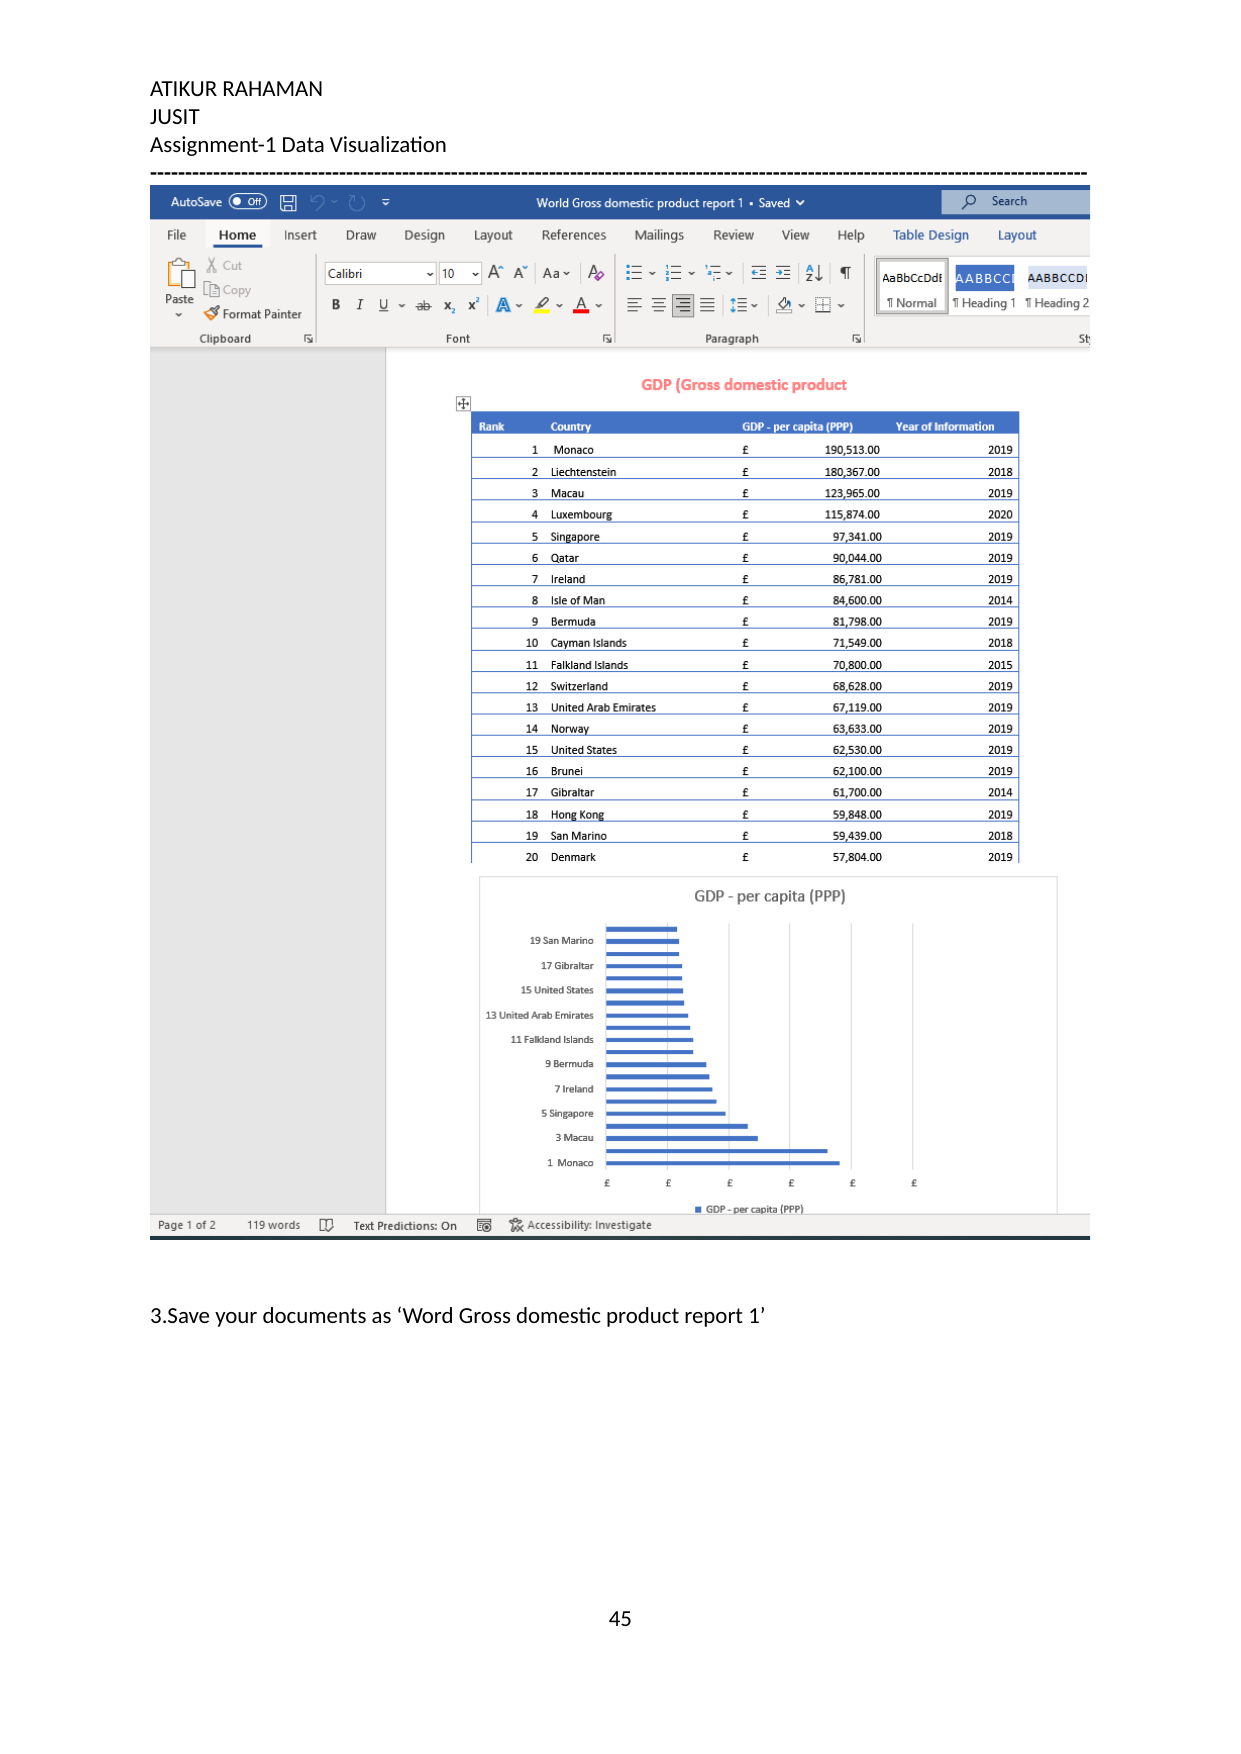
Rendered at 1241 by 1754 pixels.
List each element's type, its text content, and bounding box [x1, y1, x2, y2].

subtitle 3.Save your documents as ‘Word Gross domestic product report 1’ [150, 1302, 1090, 1329]
